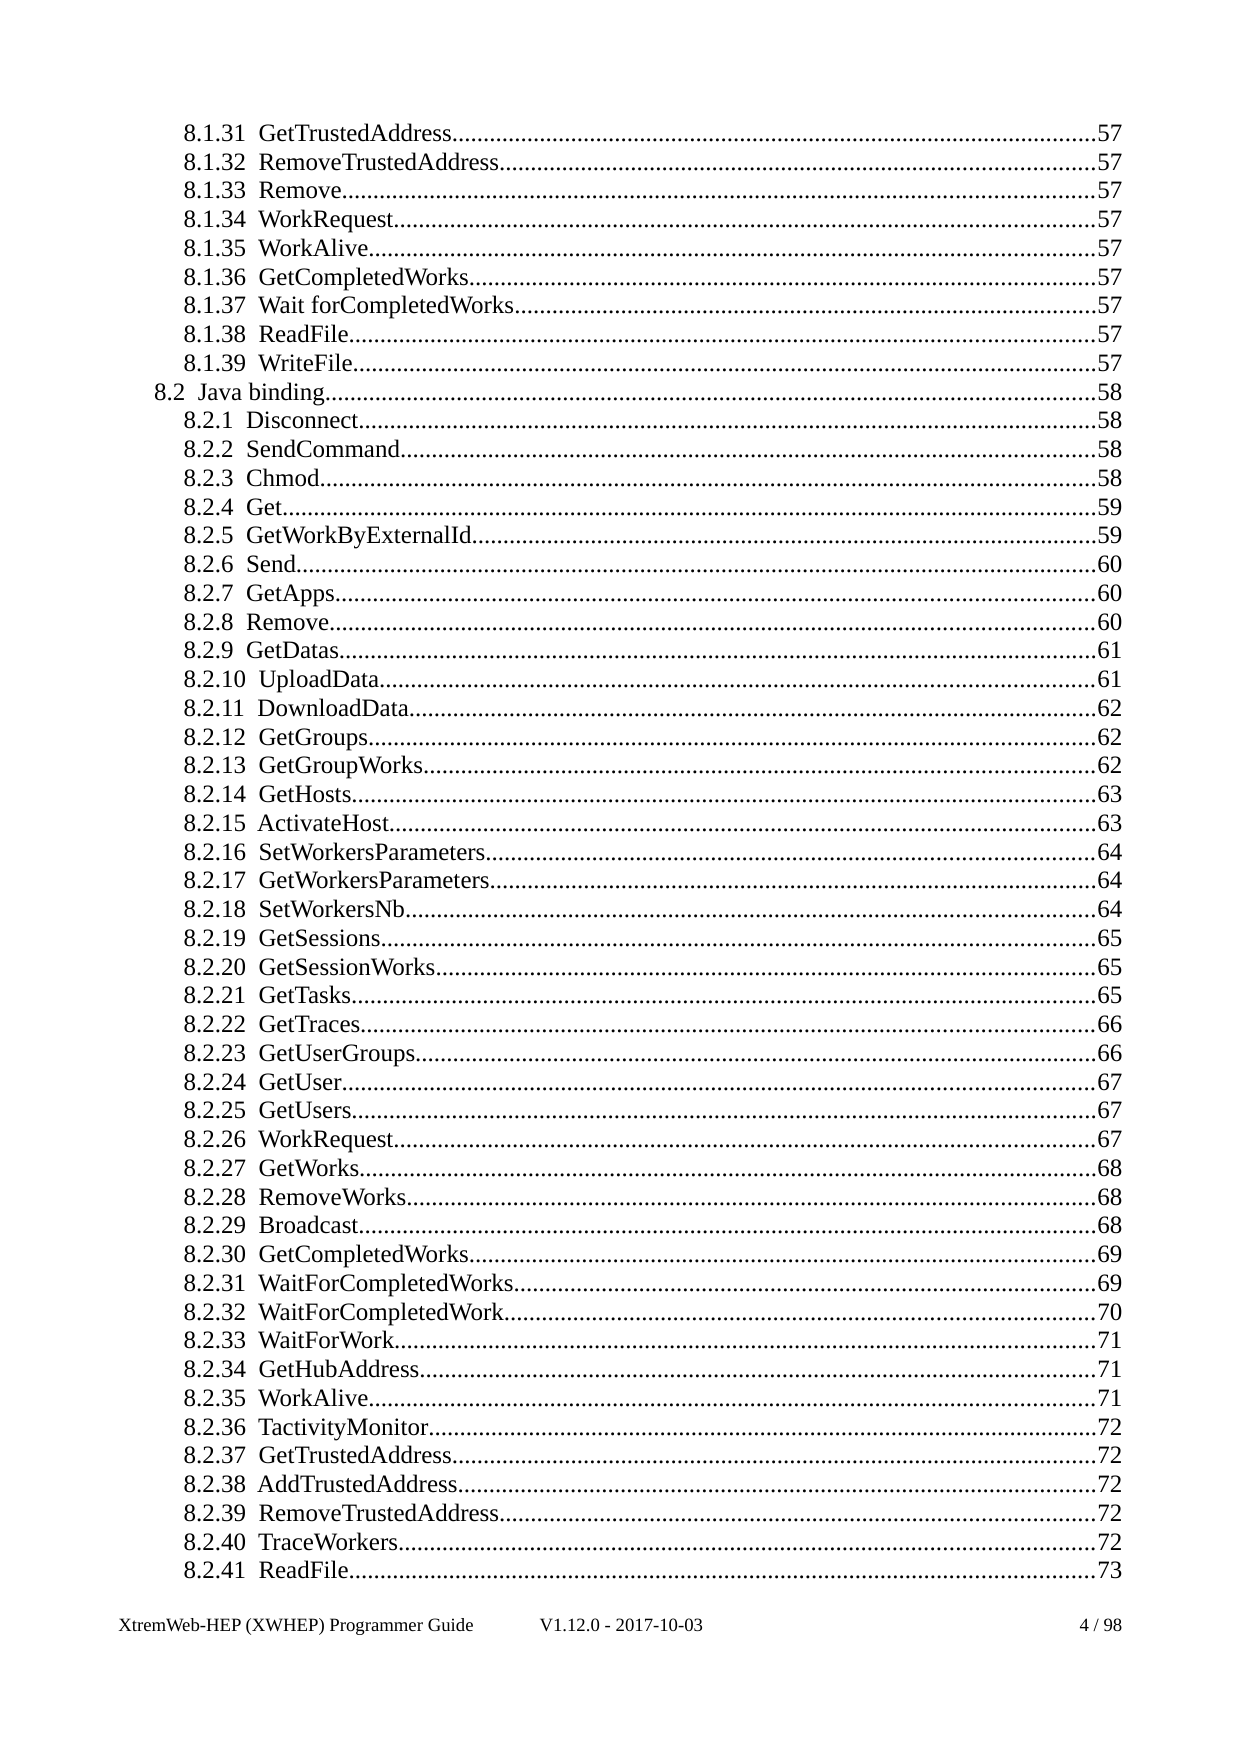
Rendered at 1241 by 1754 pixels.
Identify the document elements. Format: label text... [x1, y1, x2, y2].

text 8.2.17 GetWorkersParameters 64 [177, 866, 1122, 894]
text 8.2.40 TraceWorkers 72 [177, 1527, 1122, 1556]
text 8.2.35 WorkAlive 71 [177, 1383, 1122, 1412]
text 8.2.26 WorkRequest 67 [177, 1124, 1122, 1153]
text 8.2.12 GetGroups 62 [177, 722, 1122, 751]
text 8.2.34 GetHubAddress 71 [177, 1354, 1122, 1383]
text 8.2.8 Remove 60 [177, 607, 1122, 636]
text 8.1.38 ReadFile 57 [177, 319, 1122, 348]
text 8.1.35 WorkAlive 57 [177, 233, 1122, 262]
text 8.1.39 WriteFile 57 [177, 348, 1122, 377]
text 8.2.41 ReadFile 73 [177, 1556, 1122, 1584]
text 8.2.19 GetSessions 65 [177, 923, 1122, 952]
text 8.2.37 GetTrustedAddress 72 [177, 1441, 1122, 1469]
text 8.2.4 Get 59 [177, 492, 1122, 521]
text 8.2.7 GetApps 60 [177, 578, 1122, 607]
text 8.2.5 GetWorkByExternalId 59 [177, 521, 1122, 549]
text 8.2.32 WaitForCompletedWork 70 [177, 1297, 1122, 1326]
text 8.2.2 SendCommand 58 [177, 434, 1122, 463]
text 8.2.25 GetUsers 67 [177, 1096, 1122, 1124]
text 8.2.21 GetTasks 65 [177, 981, 1122, 1009]
text 8.1.32 RemoveTrustedAddress 57 [177, 147, 1122, 176]
text 8.2.3 Chmod 58 [177, 463, 1122, 492]
text 8.2.39 RemoveTrustedAddress 72 [177, 1498, 1122, 1527]
text 8.2.28 RemoveWorks 68 [177, 1182, 1122, 1211]
text 8.1.36 GetCompletedWorks 57 [177, 262, 1122, 291]
text 8.2.20 GetSessionWorks 65 [177, 952, 1122, 981]
text 8.2.16 SetWorkersParameters 64 [177, 837, 1122, 866]
text 8.2.11 DownloadData 62 [177, 693, 1122, 722]
text 8.2.33 WaitForWork 71 [177, 1326, 1122, 1354]
text 8.2.30 GetCompletedWorks 69 [177, 1239, 1122, 1268]
text 8.1.31 GetTrustedAddress 57 [177, 118, 1122, 147]
text 8.2.23 GetUserGroups 66 [177, 1038, 1122, 1067]
text 8.2.18 SetWorkersNb 64 [177, 894, 1122, 923]
text 8.2.27 GetWorks 68 [177, 1153, 1122, 1182]
text 8.2.6 Send 60 [177, 549, 1122, 578]
text 8.1.34 WorkRequest 57 [177, 204, 1122, 233]
text 8.2.31 WaitForCompletedWorks 69 [177, 1268, 1122, 1297]
text 8.1.37 Wait forCompletedWorks 57 [177, 291, 1122, 319]
text 8.2.38 AddTrustedAddress 72 [177, 1469, 1122, 1498]
text 8.2.13 GetGroupWorks 62 [177, 751, 1122, 779]
text 8.2.29 Broadcast 68 [177, 1211, 1122, 1239]
text 8.2.1 Disconnect 58 [177, 406, 1122, 434]
text 8.2.24 GetUser 67 [177, 1067, 1122, 1096]
text 8.2.10 UploadData 61 [177, 664, 1122, 693]
text 8.2.14 GetHosts 63 [177, 779, 1122, 808]
text 8.2 Java binding 58 [148, 377, 1122, 406]
text 8.2.9 GetDatas 61 [177, 636, 1122, 664]
text 8.2.36 TactivityMonitor 72 [177, 1412, 1122, 1441]
text 8.2.15 ActivateHost 63 [177, 808, 1122, 837]
text 8.1.33 Remove 57 [177, 176, 1122, 204]
text 8.2.22 GetTraces 66 [177, 1009, 1122, 1038]
